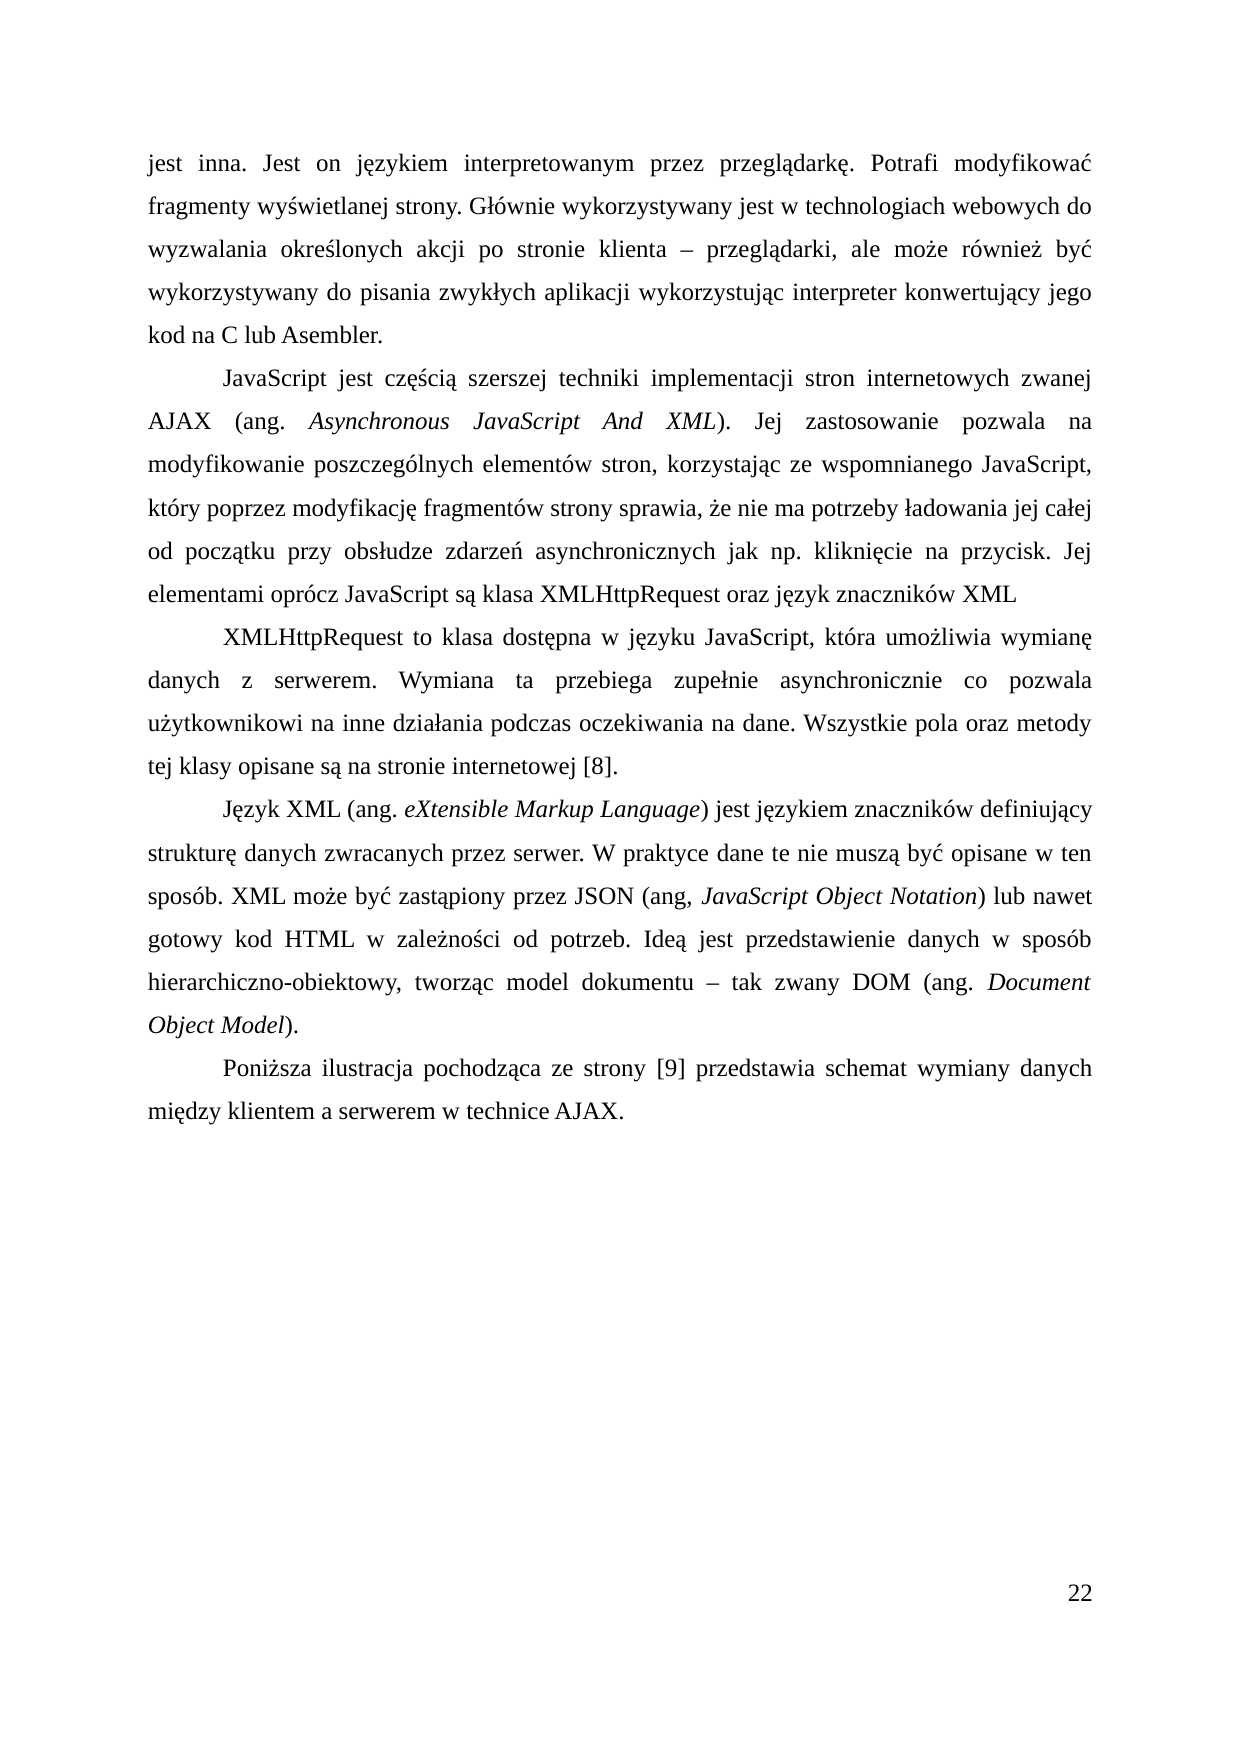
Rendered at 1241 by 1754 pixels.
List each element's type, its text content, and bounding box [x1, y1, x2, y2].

text Poniższa ilustracja pochodząca ze strony [9] przedstawia schemat wymiany danych między klientem a serwerem w technice AJAX. [148, 1053, 1093, 1125]
text JavaScript jest częścią szerszej techniki implementacji stron internetowych zwanej AJAX (ang. Asynchronous JavaScript And XML). Jej zastosowanie pozwala na modyfikowanie poszczególnych elementów stron, korzystając ze wspomnianego JavaScript, który poprzez modyfikację fragmentów strony sprawia, że nie ma potrzeby ładowania jej całej od początku przy obsłudze zdarzeń asynchronicznych jak np. kliknięcie na przycisk. Jej elementami oprócz JavaScript są klasa XMLHttpRequest oraz język znaczników XML [148, 363, 1093, 608]
text XMLHttpRequest to klasa dostępna w języku JavaScript, która umożliwia wymianę danych z serwerem. Wymiana ta przebiega zupełnie asynchronicznie co pozwala użytkownikowi na inne działania podczas oczekiwania na dane. Wszystkie pola oraz metody tej klasy opisane są na stronie internetowej [8]. [148, 622, 1093, 780]
text Język XML (ang. eXtensible Markup Language) jest językiem znaczników definiujący strukturę danych zwracanych przez serwer. W praktyce dane te nie muszą być opisane w ten sposób. XML może być zastąpiony przez JSON (ang, JavaScript Object Notation) lub nawet gotowy kod HTML w zależności od potrzeb. Ideą jest przedstawienie danych w sposób hierarchiczno-obiektowy, tworząc model dokumentu – tak zwany DOM (ang. Document Object Model). [148, 794, 1093, 1039]
text jest inna. Jest on językiem interpretowanym przez przeglądarkę. Potrafi modyfikować fragmenty wyświetlanej strony. Głównie wykorzystywany jest w technologiach webowych do wyzwalania określonych akcji po stronie klienta – przeglądarki, ale może również być wykorzystywany do pisania zwykłych aplikacji wykorzystując interpreter konwertujący jego kod na C lub Asembler. [148, 148, 1093, 349]
